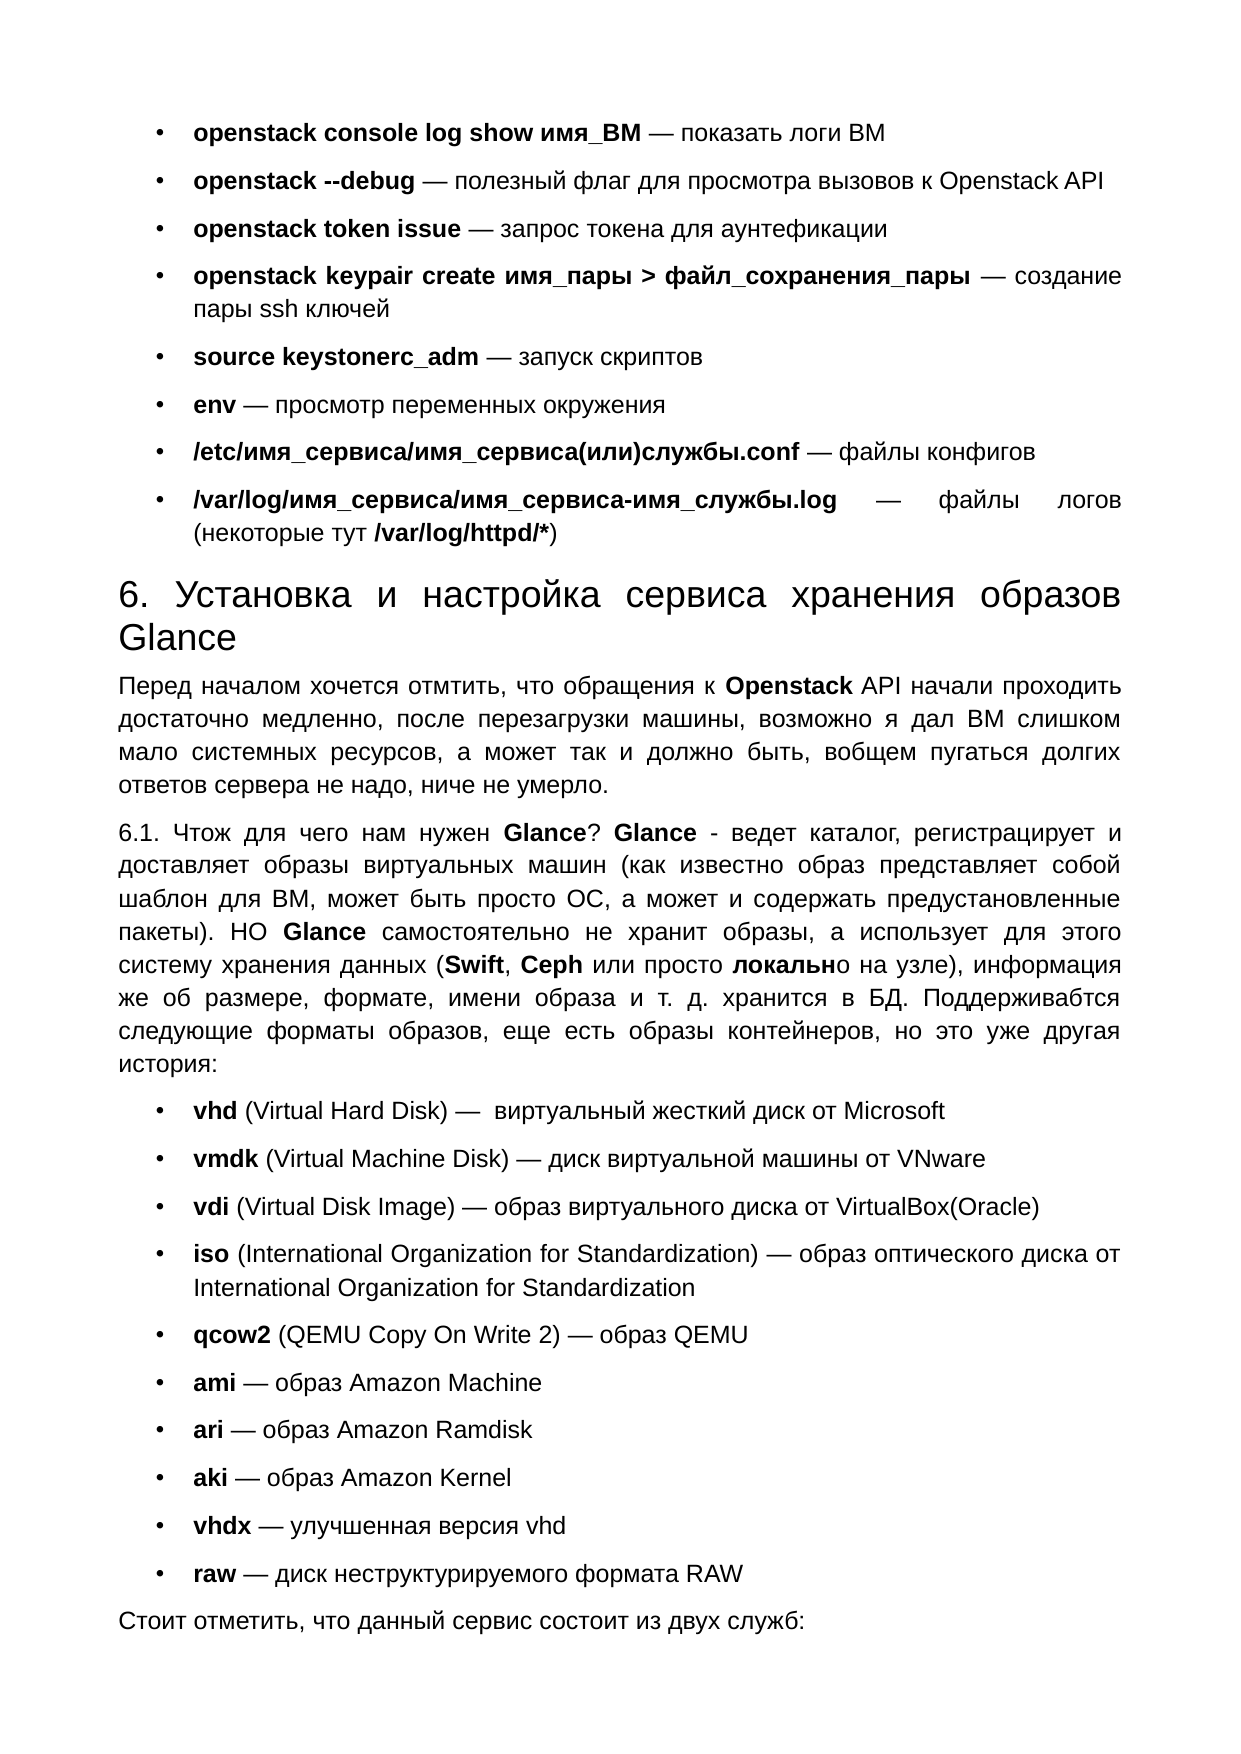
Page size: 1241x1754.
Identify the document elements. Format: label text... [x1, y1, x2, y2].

list /etc/имя_сервиса/имя_сервиса(или)службы.conf — файлы конфигов [156, 437, 1122, 466]
list iso (International Organization for Standardization) — образ оптического диска от International Organization for Standardization [156, 1239, 1122, 1301]
list ari — образ Amazon Ramdisk [156, 1416, 1122, 1444]
list raw — диск неструктурируемого формата RAW [156, 1559, 1122, 1587]
list source keystonerc_adm — запуск скриптов [156, 342, 1122, 371]
list aki — образ Amazon Kernel [156, 1463, 1122, 1492]
text Перед началом хочется отмтить, что обращения к Openstack API начали проходить достаточно медленно, после перезагрузки машины, возможно я дал ВМ слишком мало системных ресурсов, а может так и должно быть, вобщем пугаться долгих ответов сервера не надо, ниче не умерло. [118, 671, 1122, 799]
list vmdk (Virtual Machine Disk) — диск виртуальной машины от VNware [156, 1144, 1122, 1173]
list vhdx — улучшенная версия vhd [156, 1511, 1122, 1540]
text Стоит отметить, что данный сервис состоит из двух служб: [118, 1606, 1122, 1635]
list openstack token issue — запрос токена для аунтефикации [156, 213, 1122, 242]
list qcow2 (QEMU Copy On Write 2) — образ QEMU [156, 1320, 1122, 1349]
list openstack --debug — полезный флаг для просмотра вызовов к Openstack API [156, 166, 1122, 195]
list env — просмотр переменных окружения [156, 390, 1122, 418]
list openstack keypair create имя_пары > файл_сохранения_пары — создание пары ssh ключей [156, 261, 1122, 323]
list vdi (Virtual Disk Image) — образ виртуального диска от VirtualBox(Oracle) [156, 1192, 1122, 1221]
list ami — образ Amazon Machine [156, 1368, 1122, 1397]
subtitle 6. Установка и настройка сервиса хранения образов Glance [118, 572, 1122, 658]
text 6.1. Чтож для чего нам нужен Glance? Glance - ведет каталог, регистрацирует и доставляет образы виртуальных машин (как известно образ представляет собой шаблон для ВМ, может быть просто ОС, а может и содержать предустановленные пакеты). НО Glance самостоятельно не хранит образы, а использует для этого систему хранения данных (Swift, Ceph или просто локально на узле), информация же об размере, формате, имени образа и т. д. хранится в БД. Поддерживабтся следующие форматы образов, еще есть образы контейнеров, но это уже другая история: [118, 817, 1122, 1077]
list vhd (Virtual Hard Disk) — виртуальный жесткий диск от Microsoft [156, 1096, 1122, 1125]
list /var/log/имя_сервиса/имя_сервиса-имя_службы.log — файлы логов (некоторые тут /var/log/httpd/*) [156, 485, 1122, 547]
list openstack console log show имя_ВМ — показать логи ВМ [156, 118, 1122, 147]
